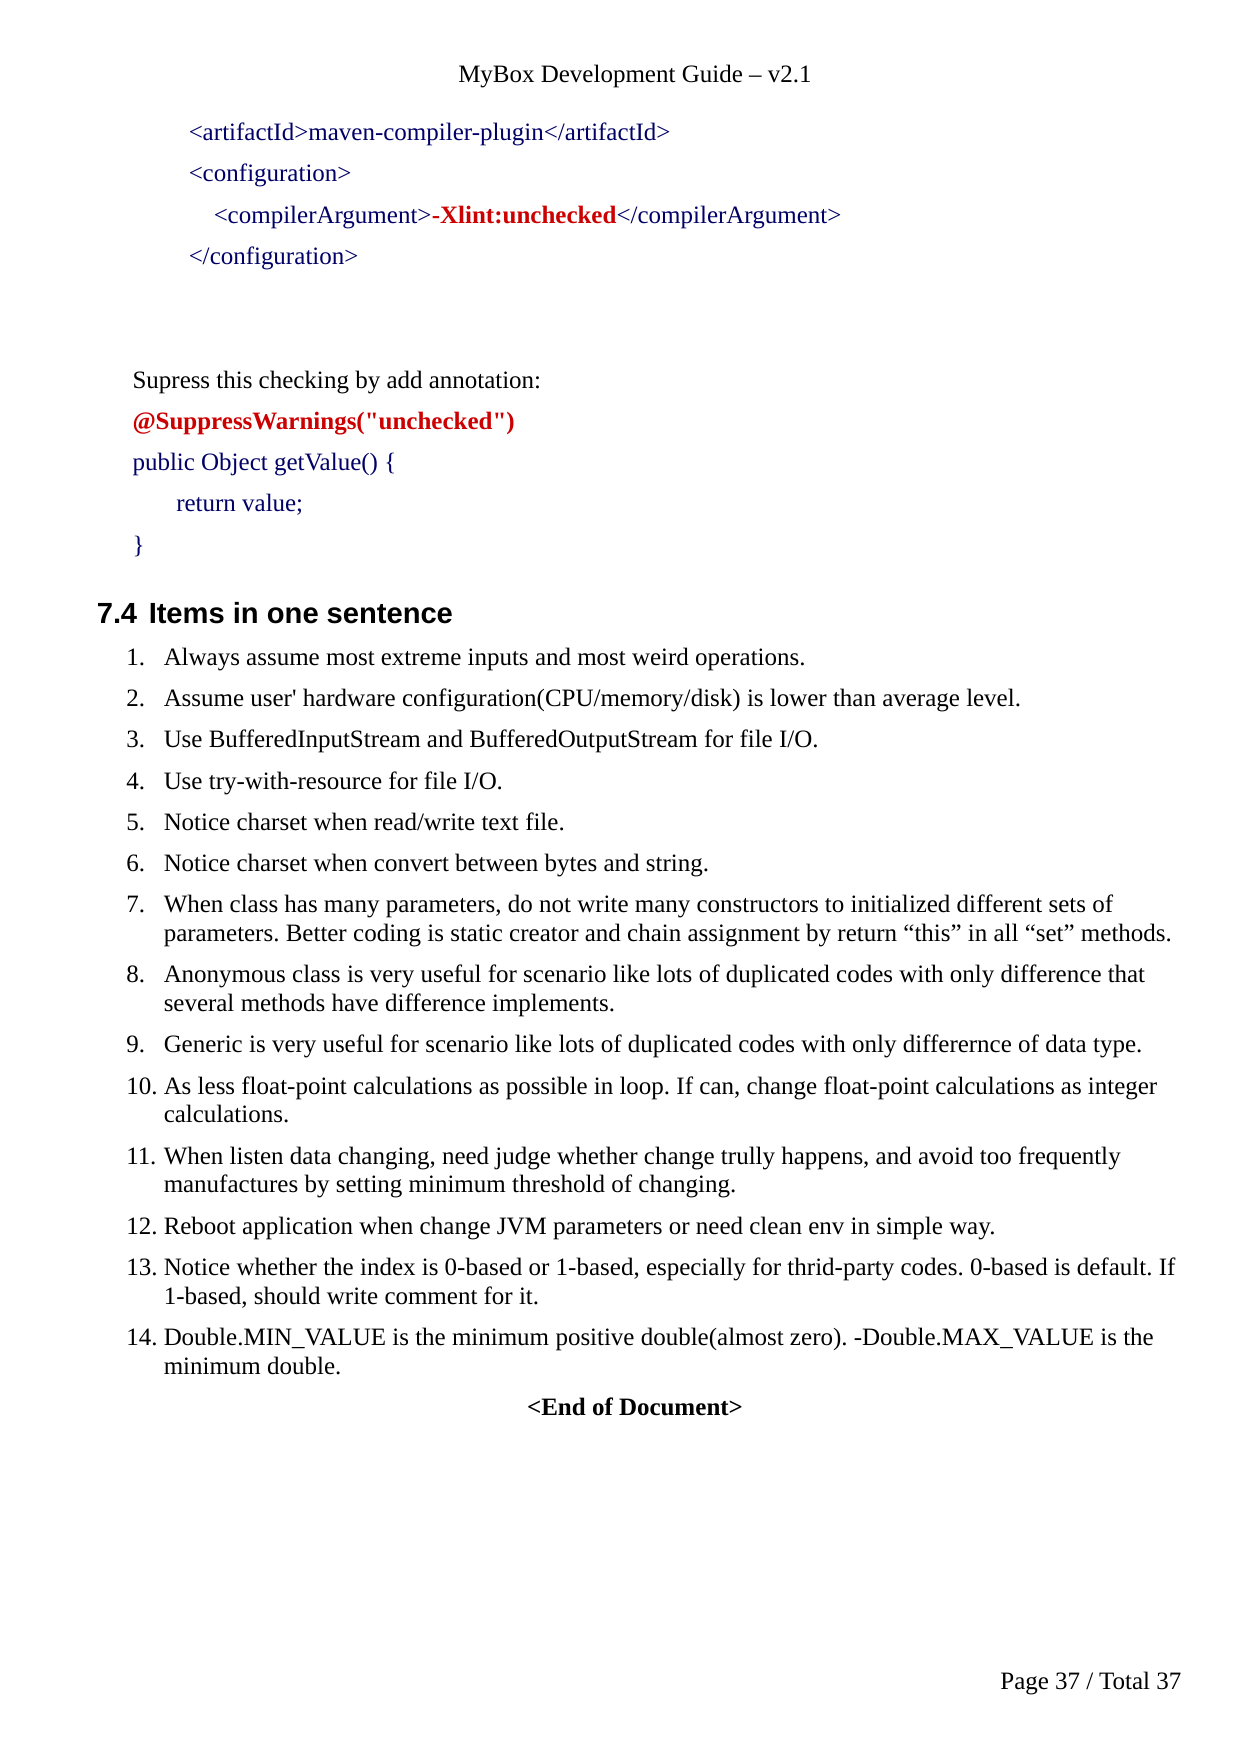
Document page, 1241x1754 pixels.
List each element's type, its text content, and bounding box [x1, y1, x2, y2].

list Double.MIN_VALUE is the minimum positive double(almost zero). -Double.MAX_VALUE is the minimum double. [126, 1322, 1181, 1379]
text return value; [88, 488, 1181, 517]
text } [88, 530, 1181, 558]
list Anonymous class is very useful for scenario like lots of duplicated codes with only difference that several methods have difference implements. [126, 959, 1181, 1017]
subtitle Items in one sentence [88, 596, 1181, 629]
text <End of Document> [88, 1392, 1181, 1421]
list Notice charset when read/write text file. [126, 807, 1181, 836]
list Use try-with-resource for file I/O. [126, 766, 1181, 794]
list Notice whether the index is 0-based or 1-based, especially for thrid-party codes. 0-based is default. If 1-based, should write comment for it. [126, 1252, 1181, 1309]
list Generic is very useful for scenario like lots of duplicated codes with only differernce of data type. [126, 1029, 1181, 1058]
text public Object getValue() { [88, 447, 1181, 476]
list As less float-point calculations as possible in loop. If can, change float-point calculations as integer calculations. [126, 1071, 1181, 1128]
list When class has many parameters, do not write many constructors to initialized different sets of parameters. Better coding is static creator and chain assignment by return “this” in all “set” methods. [126, 889, 1181, 947]
list When listen data changing, need judge whether change trully happens, and avoid too frequently manufactures by setting minimum threshold of changing. [126, 1141, 1181, 1198]
list Reboot application when change JVM parameters or need clean env in simple way. [126, 1211, 1181, 1239]
text @SuppressWarnings("unchecked") [88, 406, 1181, 435]
list Assume user' hardware configuration(CPU/memory/disk) is lower than average level. [126, 683, 1181, 712]
text Supress this checking by add annotation: [88, 365, 1181, 393]
list Notice charset when convert between bytes and string. [126, 848, 1181, 877]
list Always assume most extreme inputs and most weird operations. [126, 642, 1181, 671]
text </configuration> [88, 241, 1181, 270]
text <artifactId>maven-compiler-plugin</artifactId> [88, 117, 1181, 146]
text <compilerArgument>-Xlint:unchecked</compilerArgument> [88, 200, 1181, 228]
text <configuration> [88, 158, 1181, 187]
list Use BufferedInputStream and BufferedOutputStream for file I/O. [126, 724, 1181, 753]
